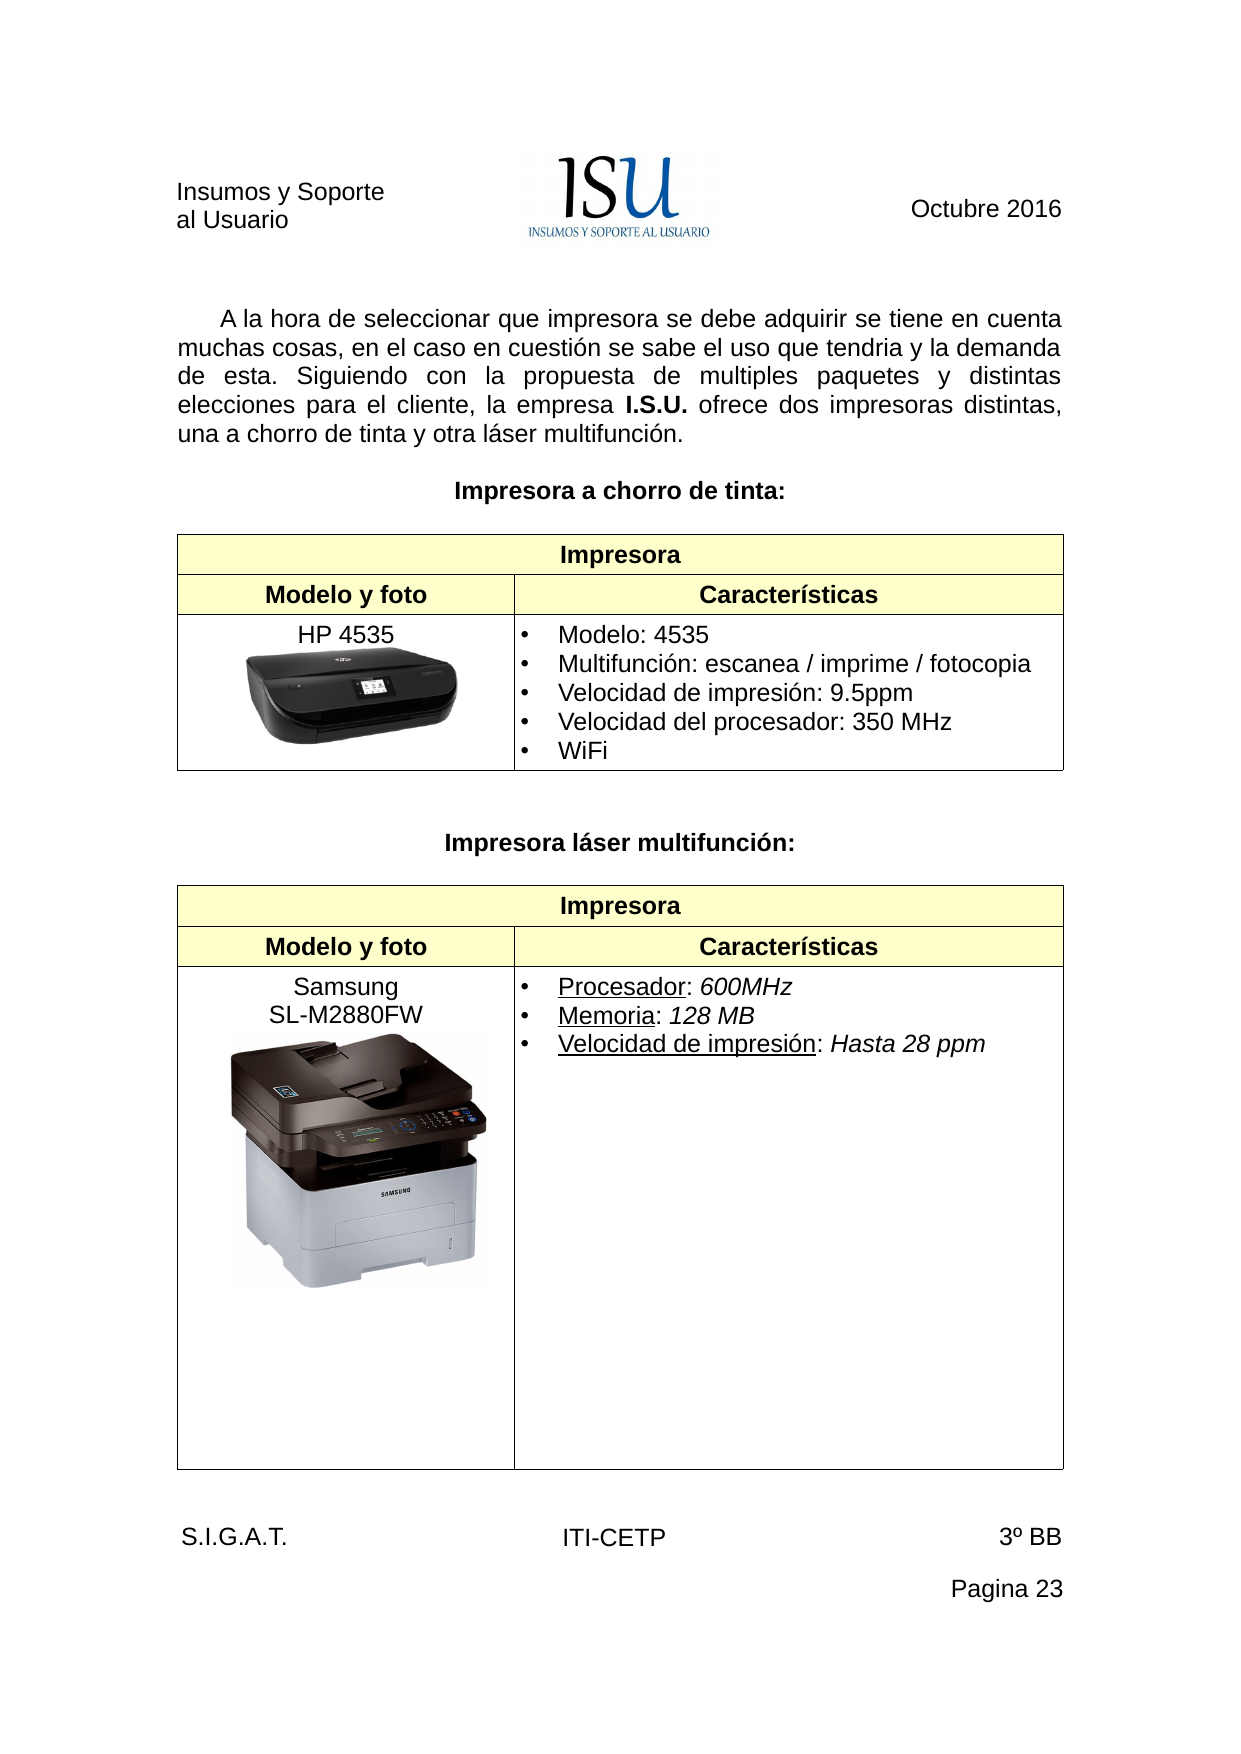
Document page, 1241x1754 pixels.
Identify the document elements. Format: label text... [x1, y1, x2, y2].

table_cell Modelo y foto [178, 927, 514, 966]
picture [517, 138, 723, 252]
table_cell Características [515, 575, 1063, 614]
picture [230, 619, 469, 765]
table_header Impresora [178, 535, 1063, 574]
table_cell [178, 765, 514, 770]
table_header Impresora [178, 886, 1063, 926]
text Impresora láser multifunción: [177, 828, 1063, 857]
table_cell Modelo y foto [178, 575, 514, 614]
picture [227, 1030, 489, 1291]
table_cell Samsung SL-M2880FW [178, 967, 514, 1469]
table_cell Procesador: 600MHz Memoria: 128 MB Velocidad de impresión: Hasta 28 ppm [515, 967, 1063, 1469]
text Impresora a chorro de tinta: [177, 476, 1063, 505]
table_cell Modelo: 4535 Multifunción: escanea / imprime / fotocopia Velocidad de impresión: 9.5ppm Velocidad del procesador: 350 MHz WiFi [515, 615, 1063, 770]
table_cell Características [515, 927, 1063, 966]
text A la hora de seleccionar que impresora se debe adquirir se tiene en cuenta muchas cosas, en el caso en cuestión se sabe el uso que tendria y la demanda de esta. Siguiendo con la propuesta de multiples paquetes y distintas elecciones para el cliente, la empresa I.S.U. ofrece dos impresoras distintas, una a chorro de tinta y otra láser multifunción. [177, 304, 1063, 447]
table_cell HP 4535 [178, 615, 514, 764]
